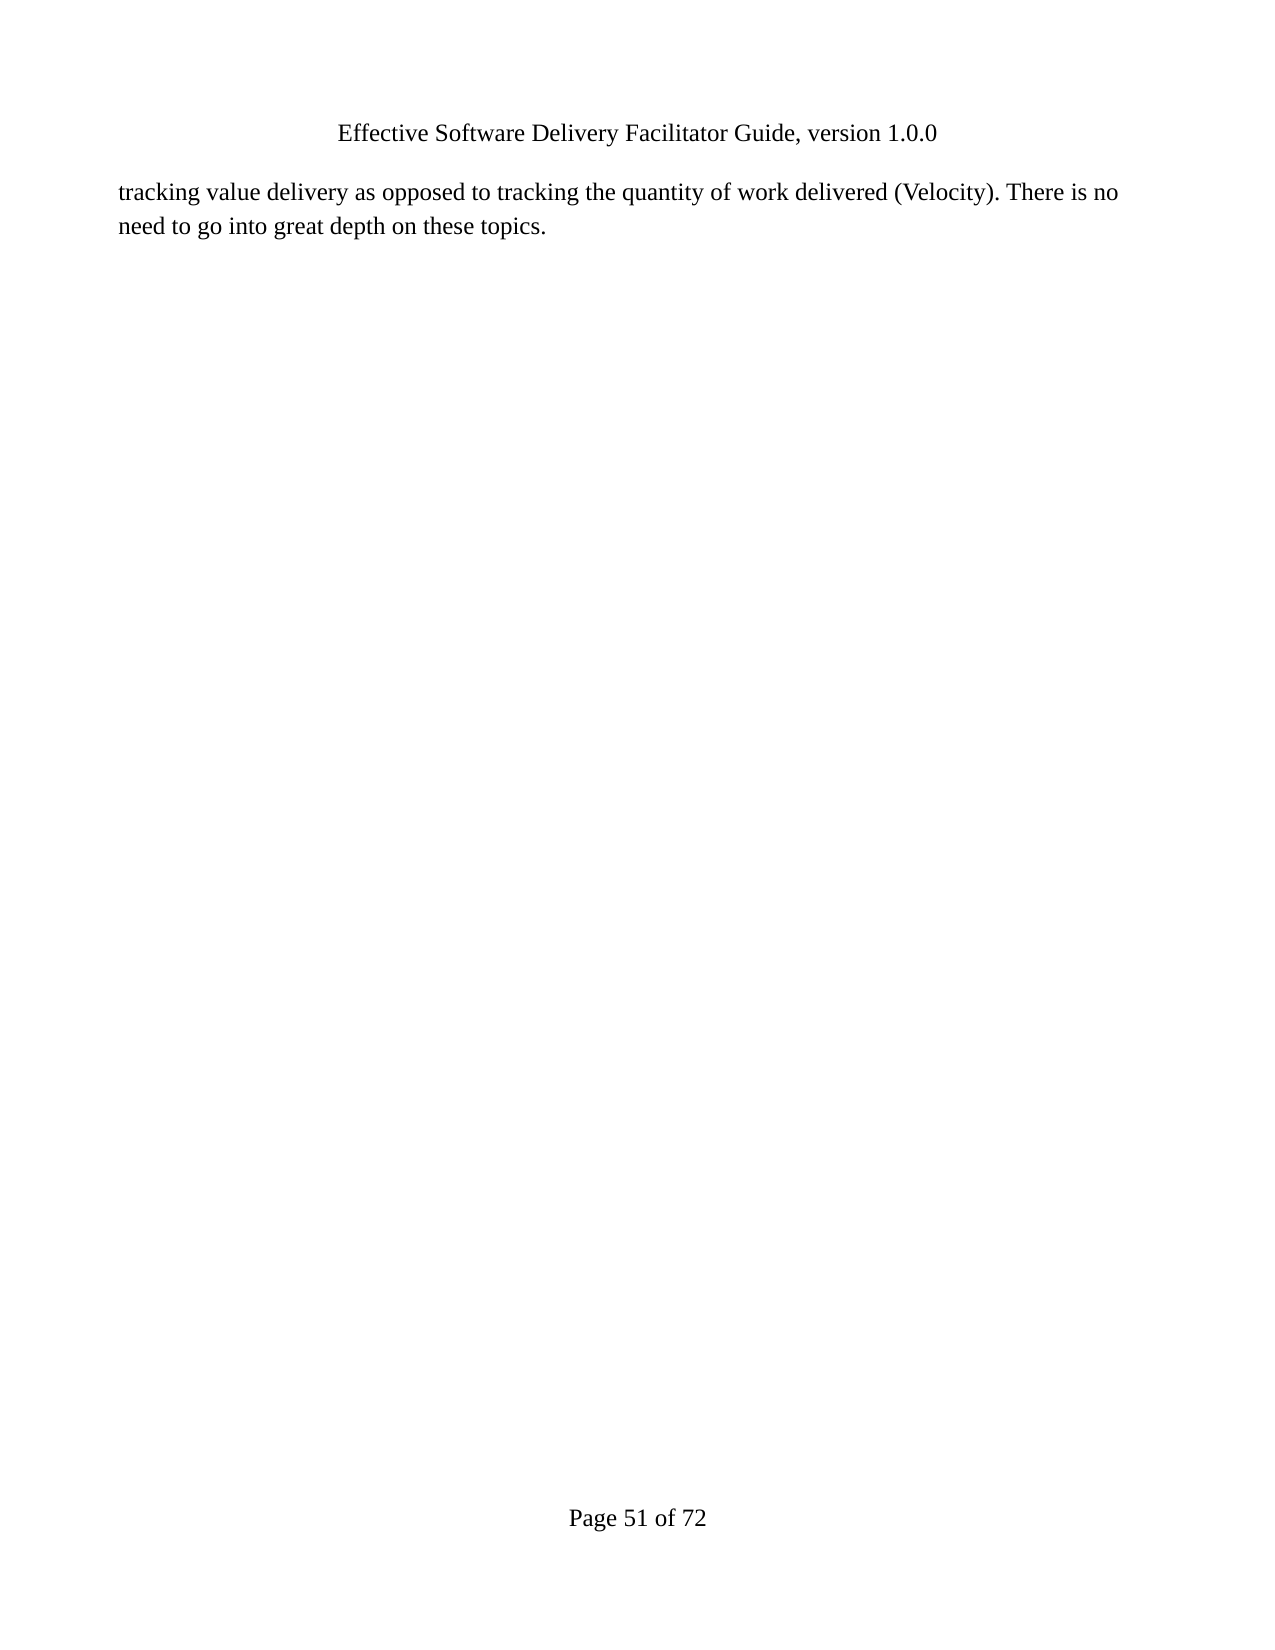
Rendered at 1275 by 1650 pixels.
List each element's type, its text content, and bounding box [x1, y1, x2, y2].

text tracking value delivery as opposed to tracking the quantity of work delivered (Velocity). There is no need to go into great depth on these topics. [118, 177, 1157, 240]
